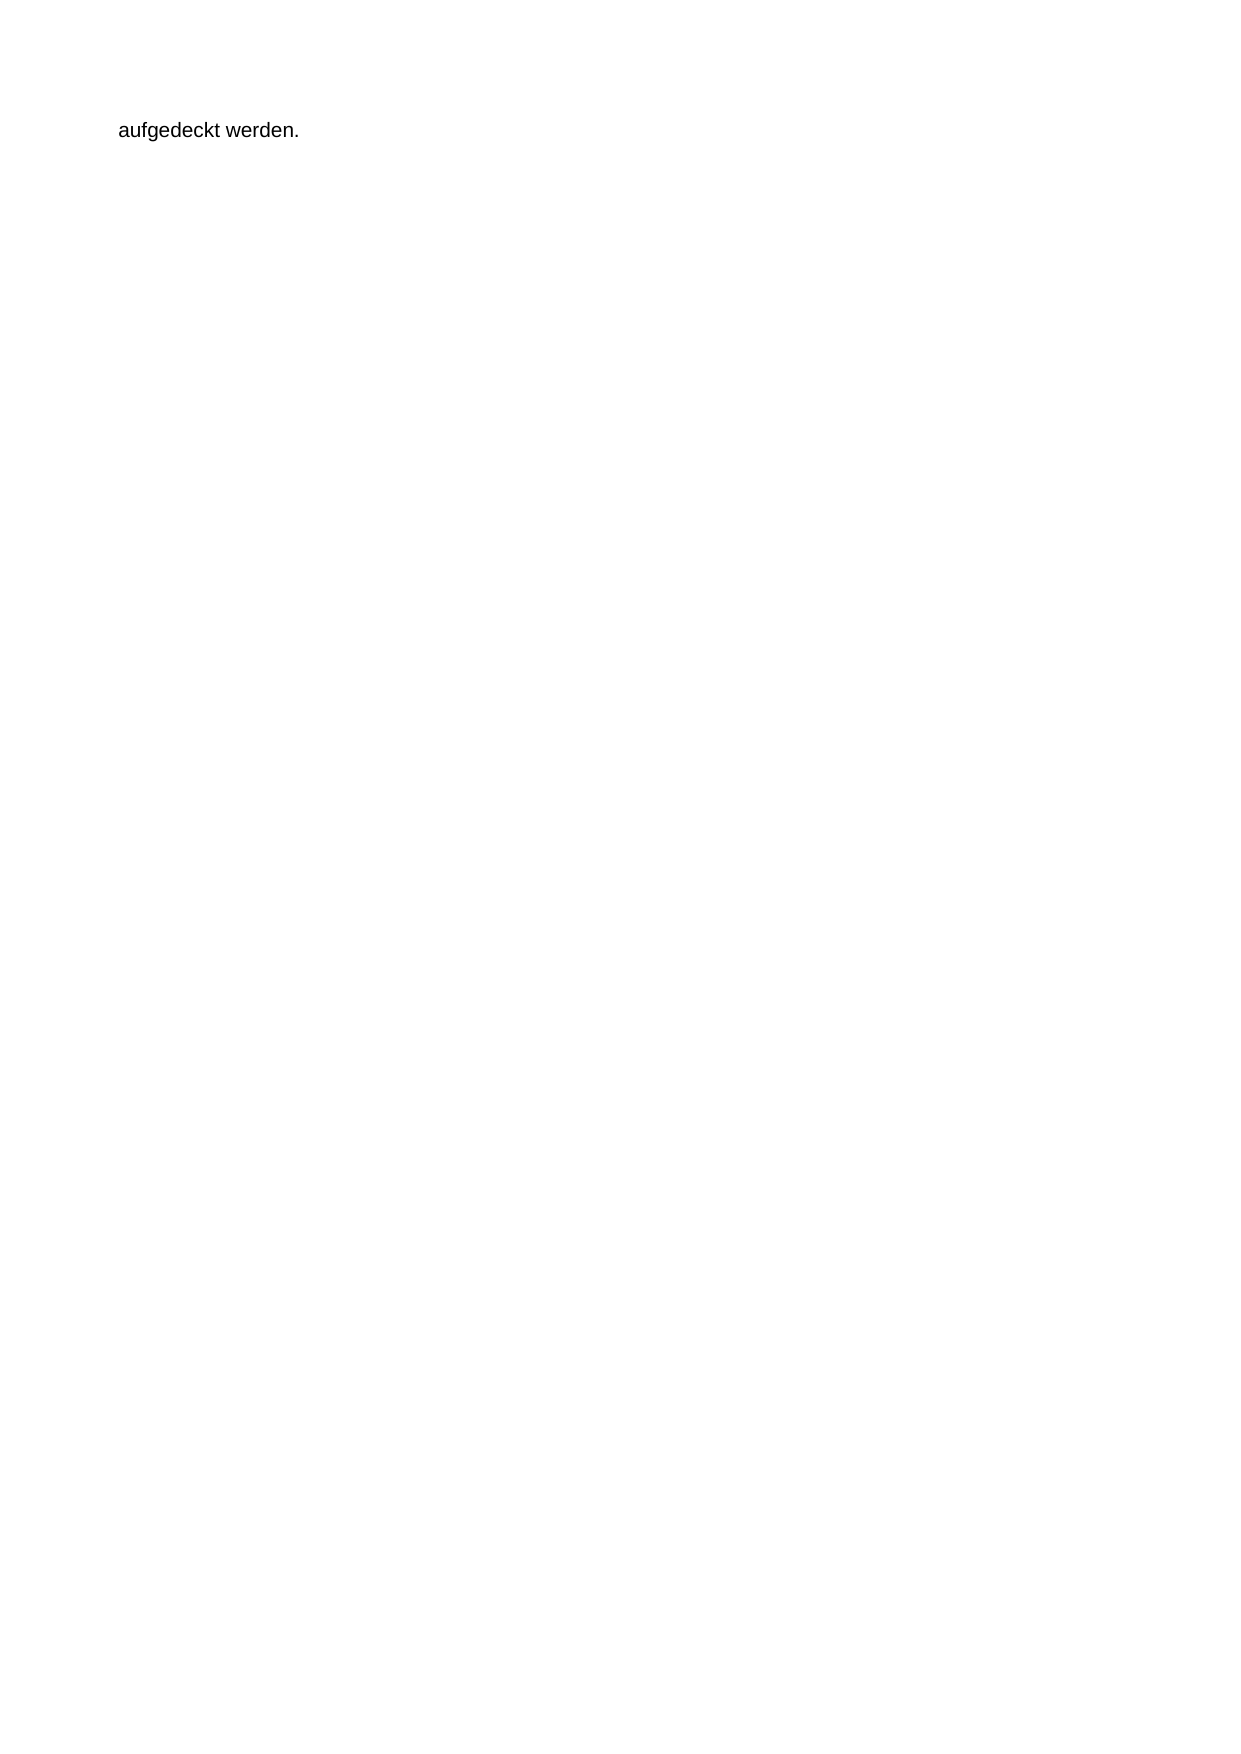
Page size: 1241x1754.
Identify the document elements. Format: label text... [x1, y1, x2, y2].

text Würfle und wähle, wohin es deinen Schergen verschlägt. Augenzahl 2 bis 5 gibt über die Farbe das Land an, in dem dein Scherge landet, eine 4 also das Viertel der blauen Burg. Innerhalb dessen kannst Du ein beliebiges Feld wählen. Bei einer 6 sogar im ganzen Reich offen. Bei einer 1 allerdings, verdampft dein Scherge im Portal [siehe 11.Tod]. Gegnerische Burgen sind weiter tabu, eine Karte auf dem Zielfeld muss aufgedeckt werden. [118, 118, 1122, 142]
